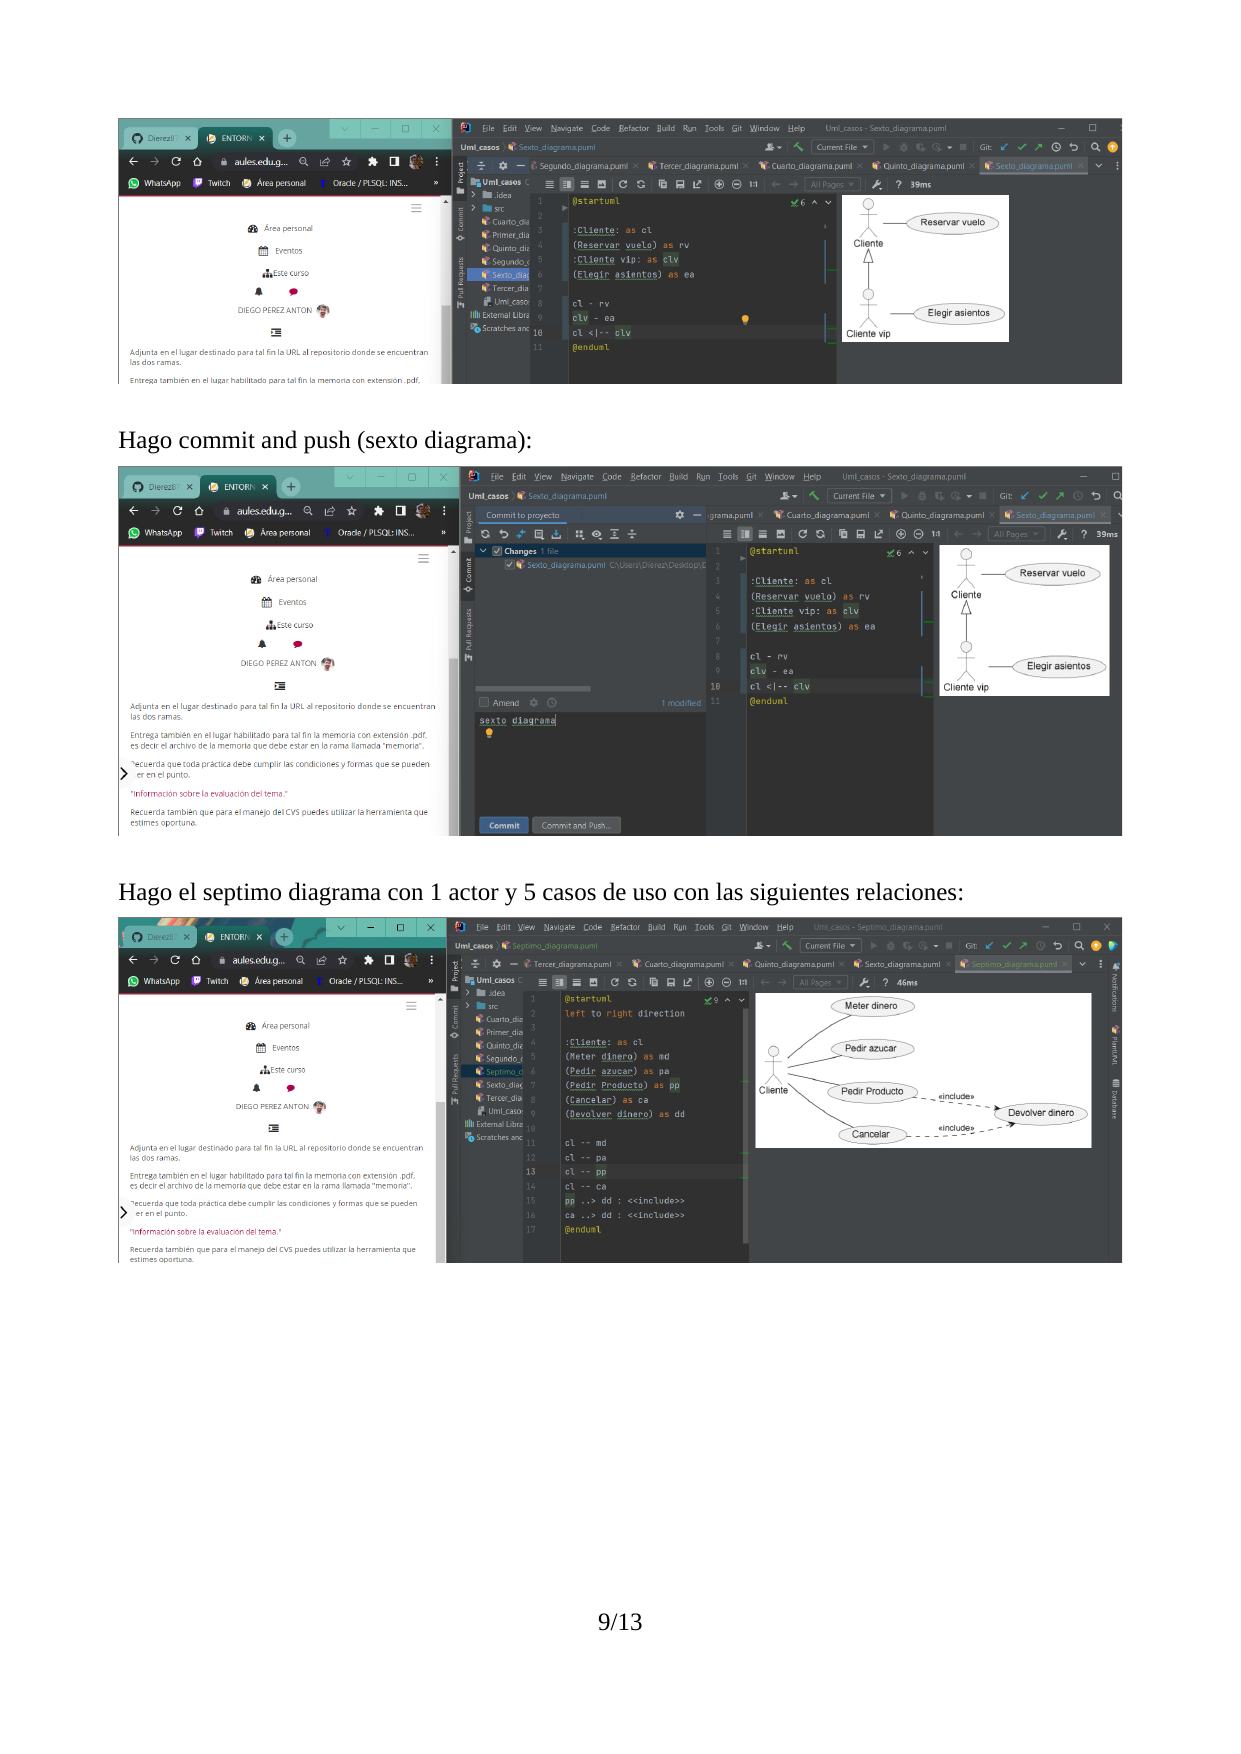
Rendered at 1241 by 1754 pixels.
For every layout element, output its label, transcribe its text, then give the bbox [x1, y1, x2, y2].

text Hago commit and push (sexto diagrama): [118, 425, 1122, 454]
picture [118, 466, 1123, 836]
text Hago el septimo diagrama con 1 actor y 5 casos de uso con las siguientes relaciones: [118, 877, 1122, 905]
picture [118, 917, 1123, 1263]
picture [118, 118, 1123, 384]
